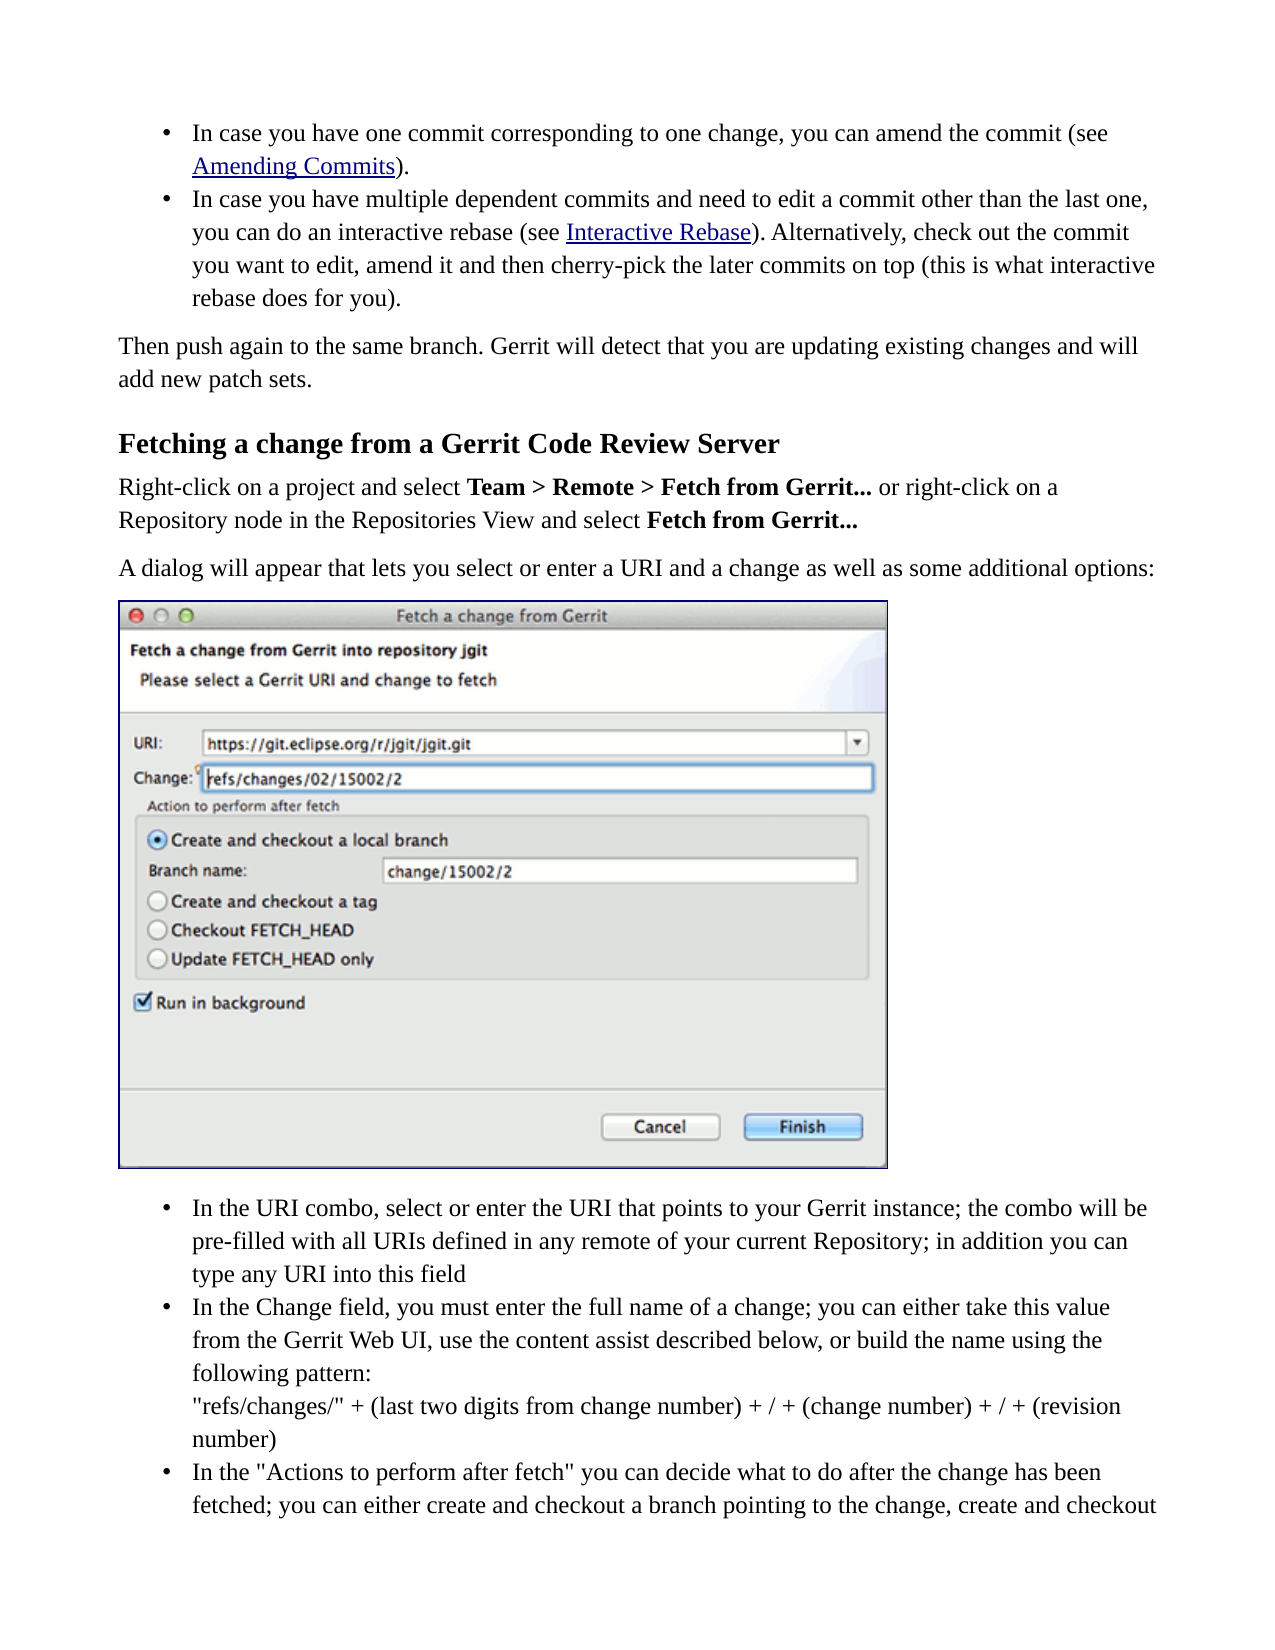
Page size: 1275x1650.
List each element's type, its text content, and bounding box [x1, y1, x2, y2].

subtitle Fetching a change from a Gerrit Code Review Server [118, 426, 1157, 459]
text Then push again to the same branch. Gerrit will detect that you are updating existing changes and will add new patch sets. [118, 331, 1157, 393]
list In the "Actions to perform after fetch" you can decide what to do after the change has been fetched; you can either create and checkout a branch pointing to the change, create and checkout [162, 1457, 1157, 1519]
list In case you have one commit corresponding to one change, you can amend the commit (see Amending Commits). [162, 118, 1157, 180]
text A dialog will appear that lets you select or enter a URI and a change as well as some additional options: [118, 553, 1157, 581]
text Right-click on a project and select Team > Remote > Fetch from Gerrit... or right-click on a Repository node in the Repositories View and select Fetch from Gerrit... [118, 472, 1157, 534]
list In case you have multiple dependent commits and need to edit a commit other than the last one, you can do an interactive rebase (see Interactive Rebase). Alternatively, check out the commit you want to edit, amend it and then cherry-pick the later commits on top (this is what interactive rebase does for you). [162, 184, 1157, 312]
list In the URI combo, select or enter the URI that points to your Gerrit instance; the combo will be pre-filled with all URIs defined in any remote of your current Repository; in addition you can type any URI into this field [162, 1193, 1157, 1288]
list In the Change field, you must enter the full name of a change; you can either take this value from the Gerrit Web UI, use the content assist described below, or build the name using the following pattern: "refs/changes/" + (last two digits from change number) + / + (change number) + / + (revision number) [162, 1292, 1157, 1453]
picture [120, 602, 887, 1168]
